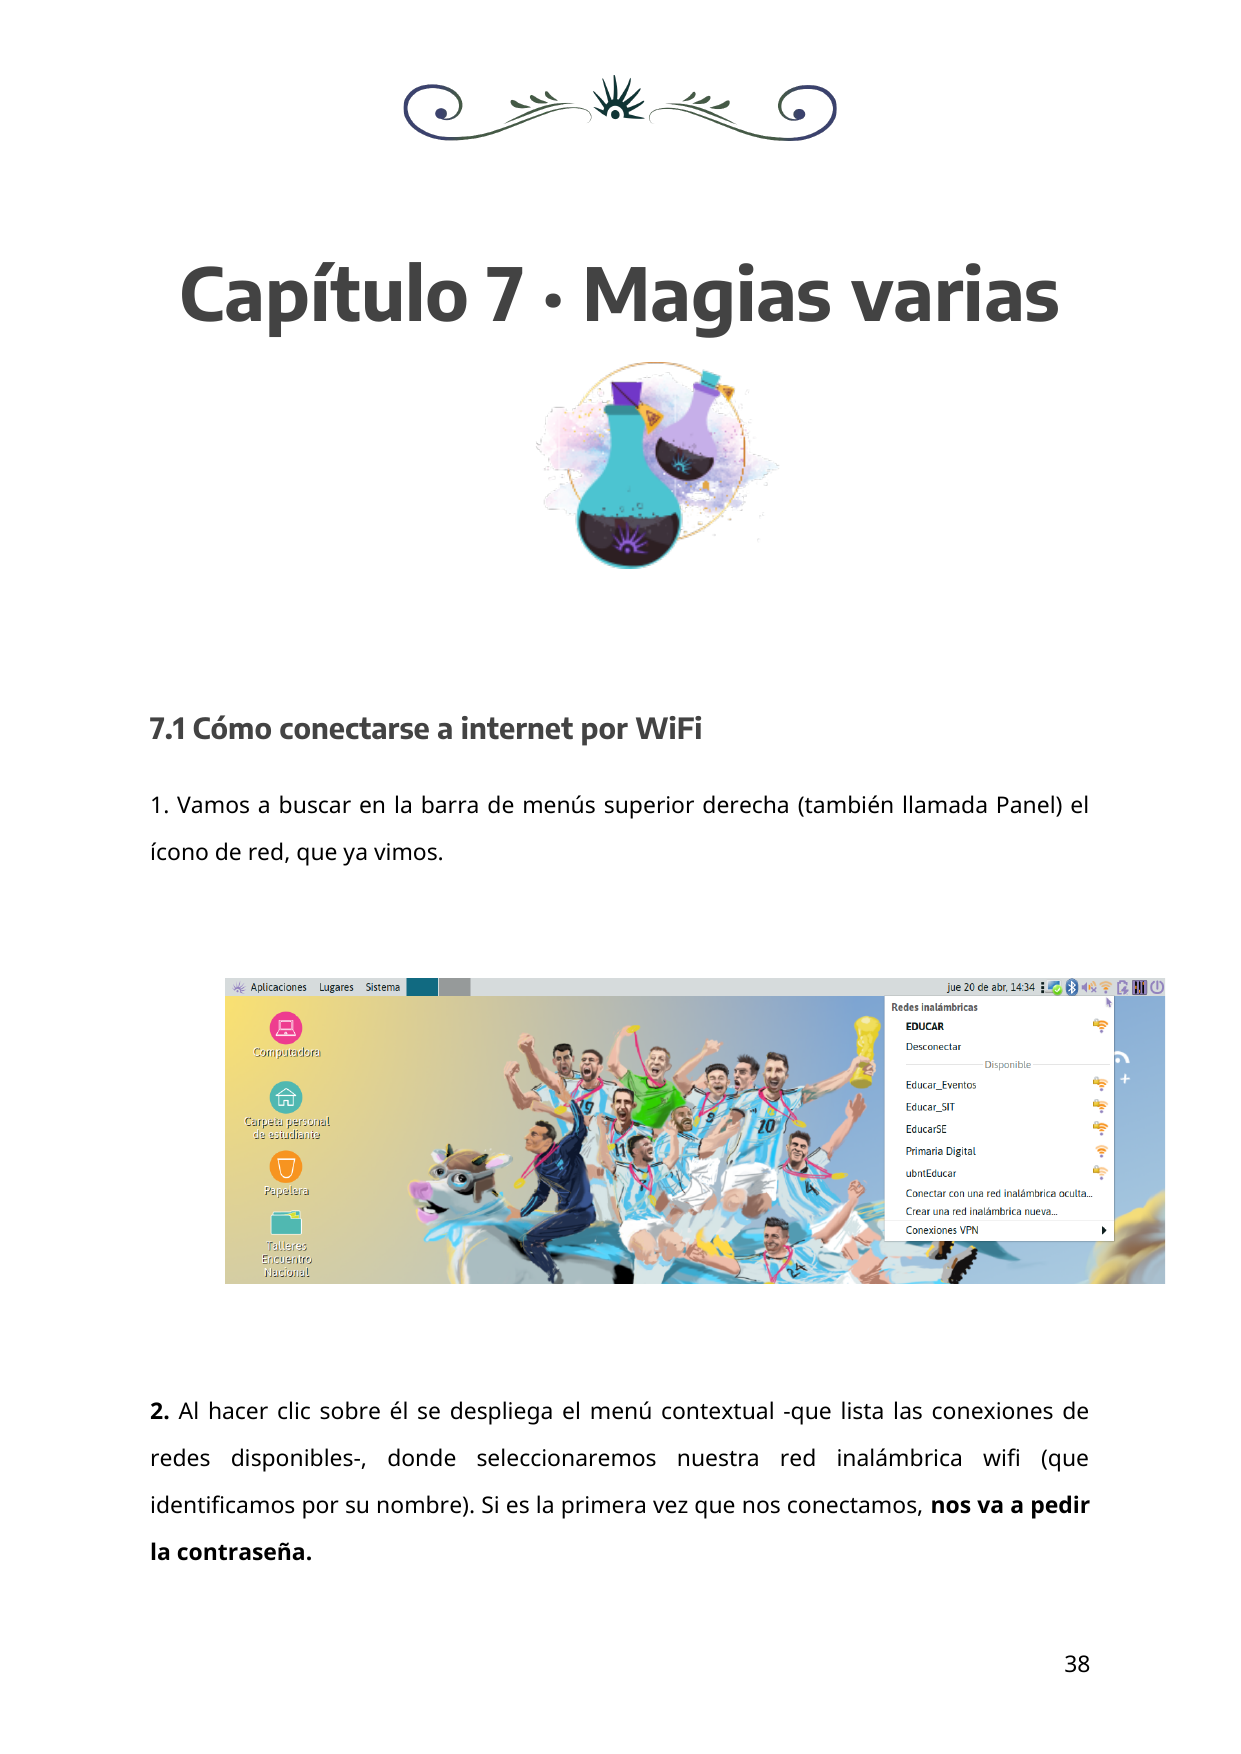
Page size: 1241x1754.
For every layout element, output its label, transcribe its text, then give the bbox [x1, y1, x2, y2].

picture [535, 362, 780, 569]
text 1. Vamos a buscar en la barra de menús superior derecha (también llamada Panel) el ícono de red, que ya vimos. [150, 789, 1090, 867]
text 2. Al hacer clic sobre él se despliega el menú contextual -que lista las conexiones de redes disponibles-, donde seleccionaremos nuestra red inalámbrica wifi (que identificamos por su nombre). Si es la primera vez que nos conectamos, nos va a pedir la contraseña. [150, 1395, 1090, 1567]
subtitle 7.1 Cómo conectarse a internet por WiFi [150, 709, 1090, 746]
subtitle Capítulo 7 · Magias varias [150, 246, 1090, 337]
picture [225, 978, 1166, 1284]
picture [403, 75, 837, 141]
